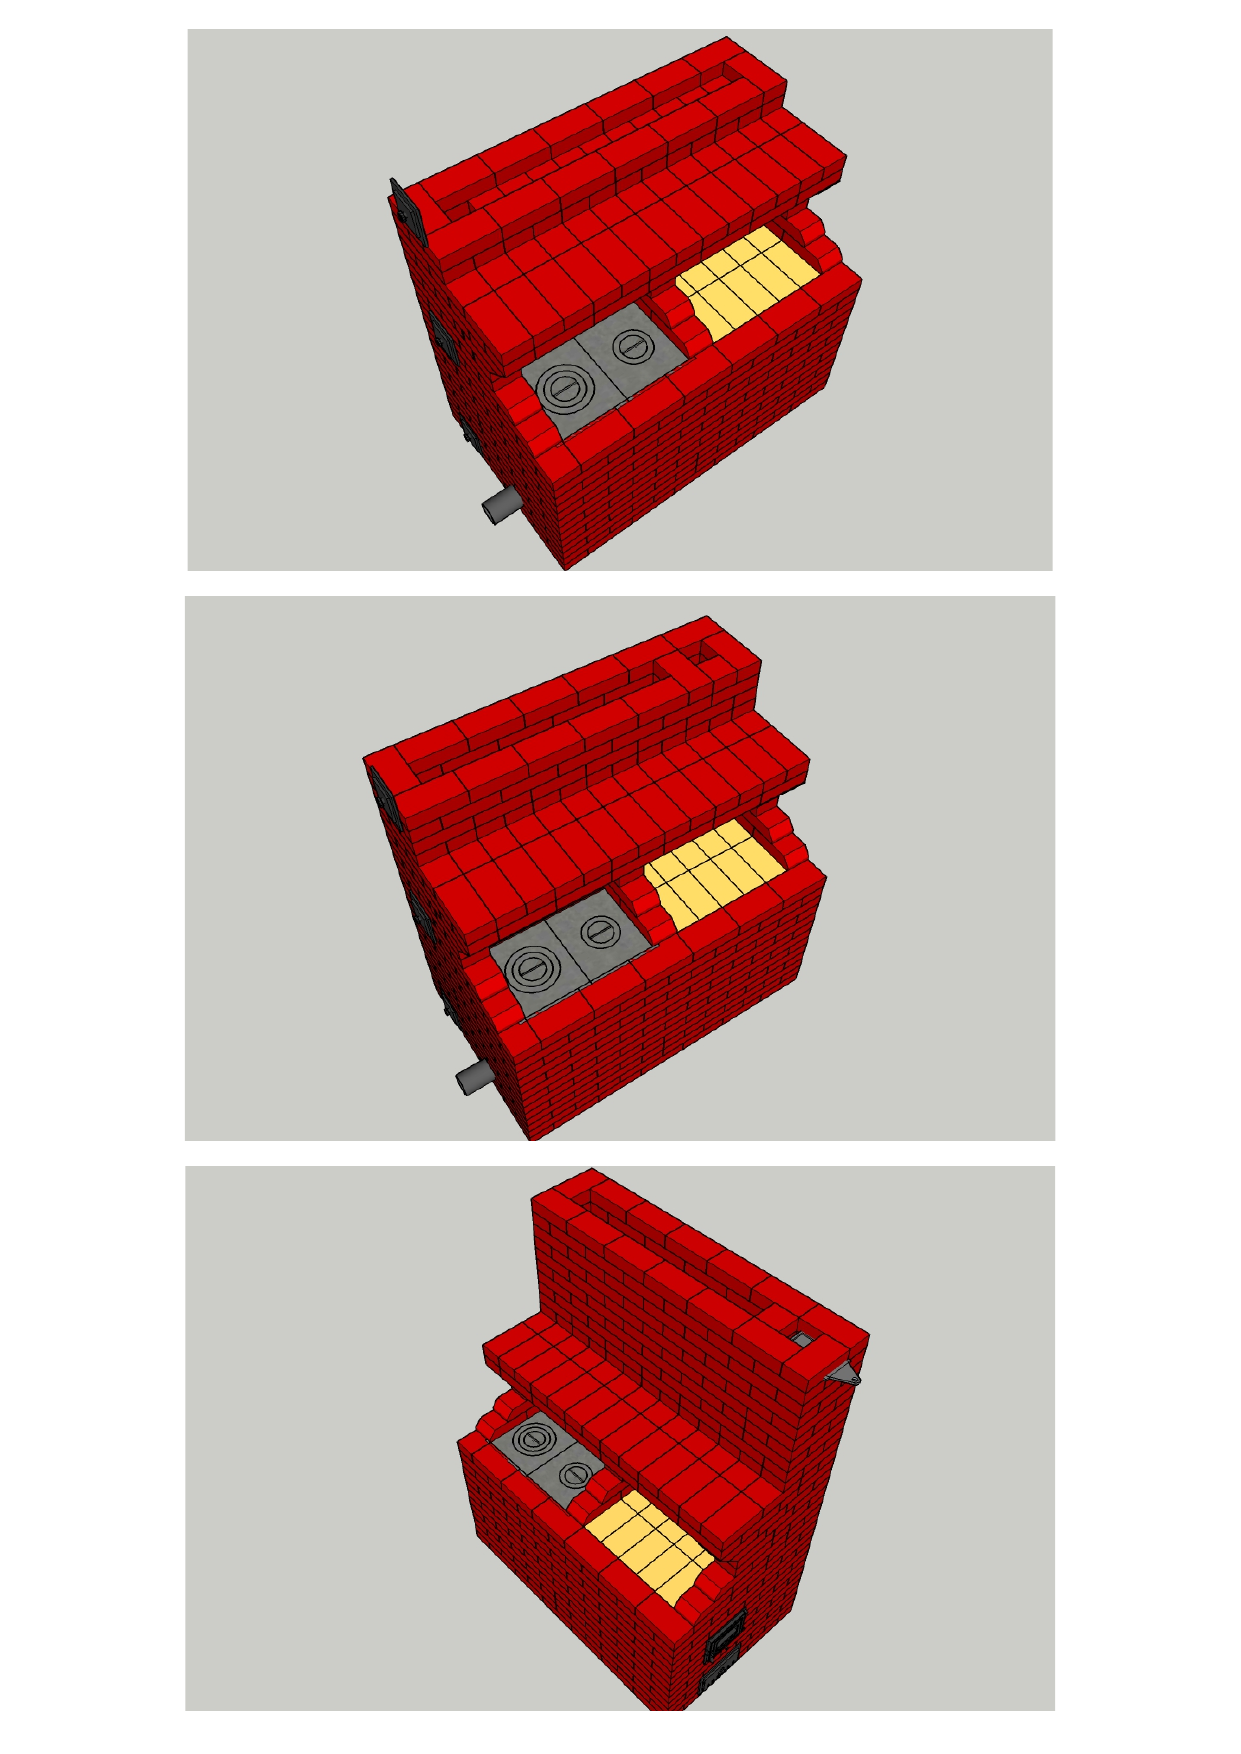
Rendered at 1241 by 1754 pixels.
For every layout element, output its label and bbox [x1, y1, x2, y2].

picture [185, 1166, 1055, 1711]
picture [187, 29, 1053, 571]
picture [184, 596, 1056, 1141]
